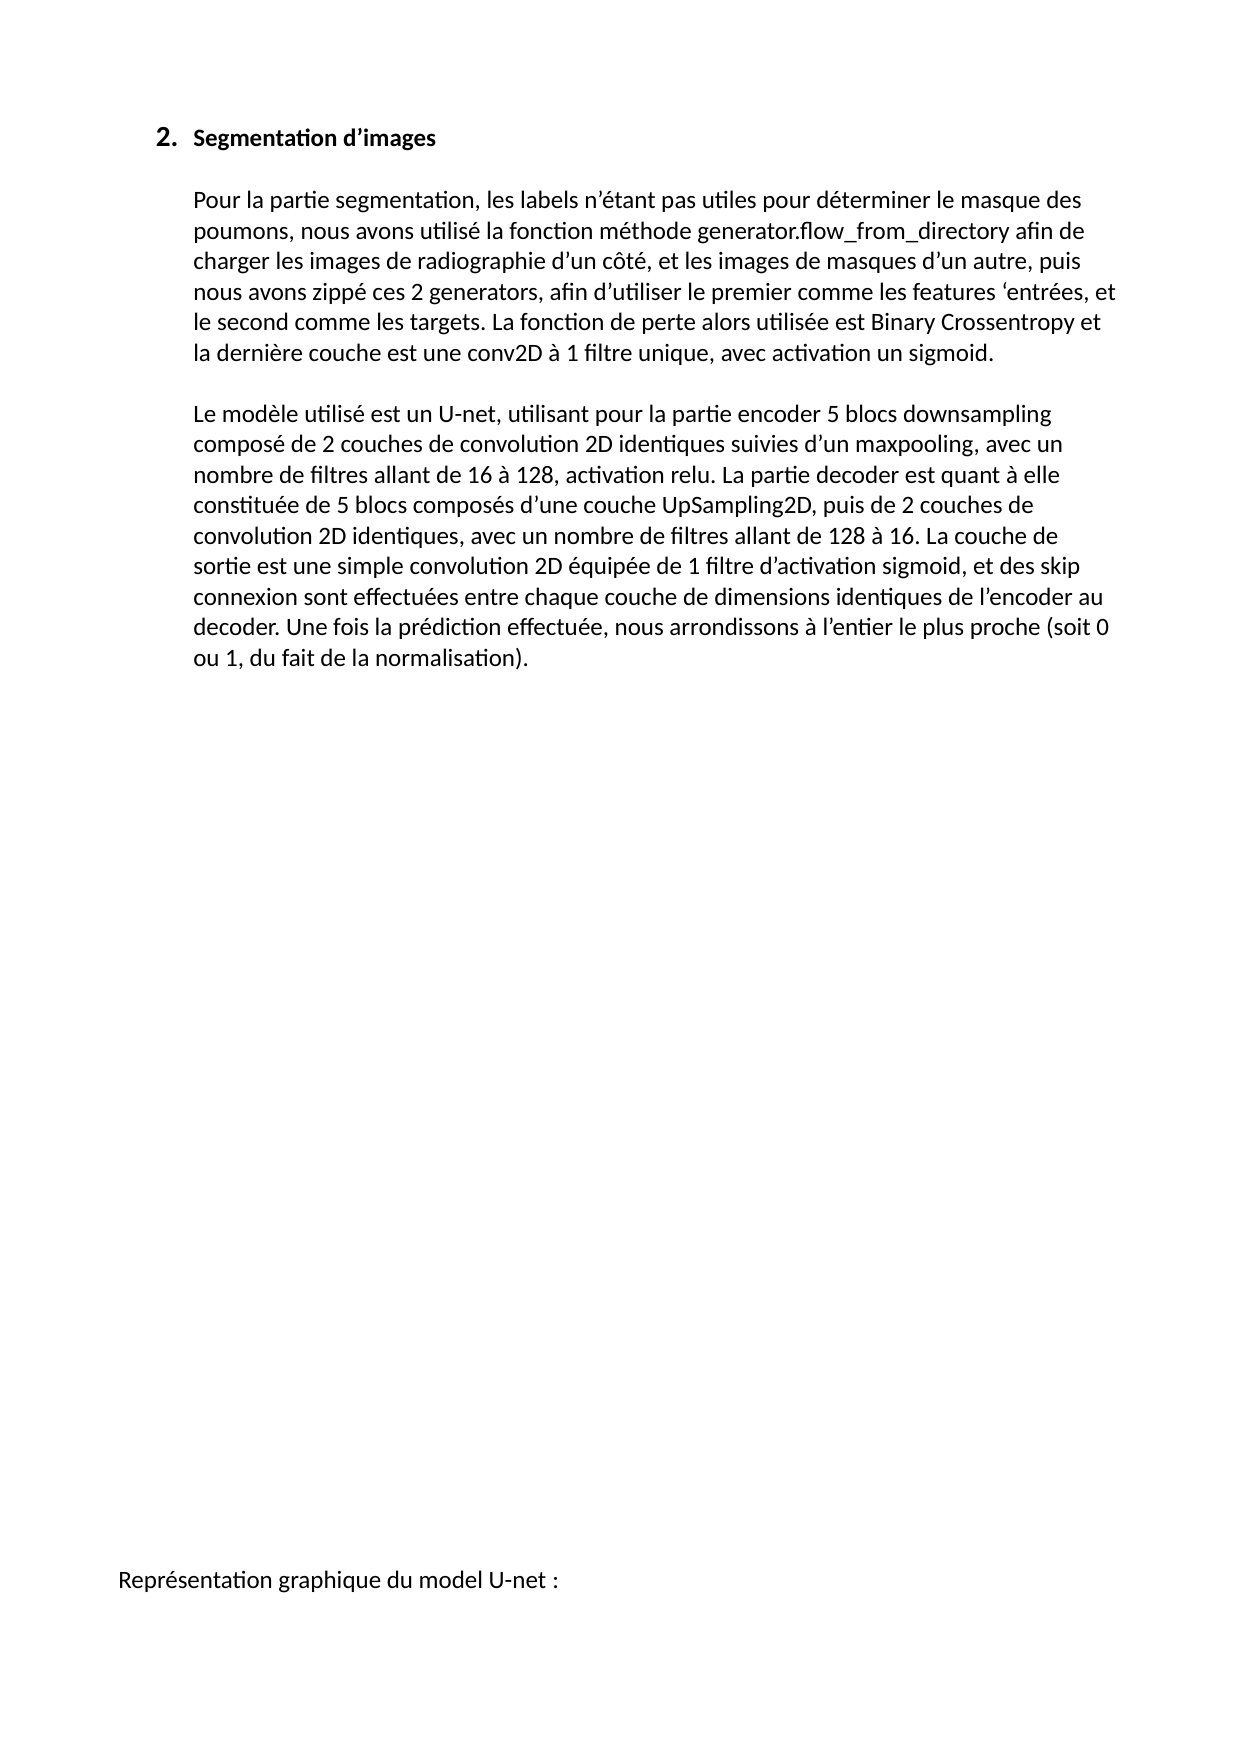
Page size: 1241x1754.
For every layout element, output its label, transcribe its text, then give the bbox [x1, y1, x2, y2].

text Représentation graphique du model U-net : [118, 1564, 1122, 1594]
list Segmentation d’images Pour la partie segmentation, les labels n’étant pas utiles pour déterminer le masque des poumons, nous avons utilisé la fonction méthode generator.flow_from_directory afin de charger les images de radiographie d’un côté, et les images de masques d’un autre, puis nous avons zippé ces 2 generators, afin d’utiliser le premier comme les features ‘entrées, et le second comme les targets. La fonction de perte alors utilisée est Binary Crossentropy et la dernière couche est une conv2D à 1 filtre unique, avec activation un sigmoid. Le modèle utilisé est un U-net, utilisant pour la partie encoder 5 blocs downsampling composé de 2 couches de convolution 2D identiques suivies d’un maxpooling, avec un nombre de filtres allant de 16 à 128, activation relu. La partie decoder est quant à elle constituée de 5 blocs composés d’une couche UpSampling2D, puis de 2 couches de convolution 2D identiques, avec un nombre de filtres allant de 128 à 16. La couche de sortie est une simple convolution 2D équipée de 1 filtre d’activation sigmoid, et des skip connexion sont effectuées entre chaque couche de dimensions identiques de l’encoder au decoder. Une fois la prédiction effectuée, nous arrondissons à l’entier le plus proche (soit 0 ou 1, du fait de la normalisation). [156, 118, 1122, 701]
